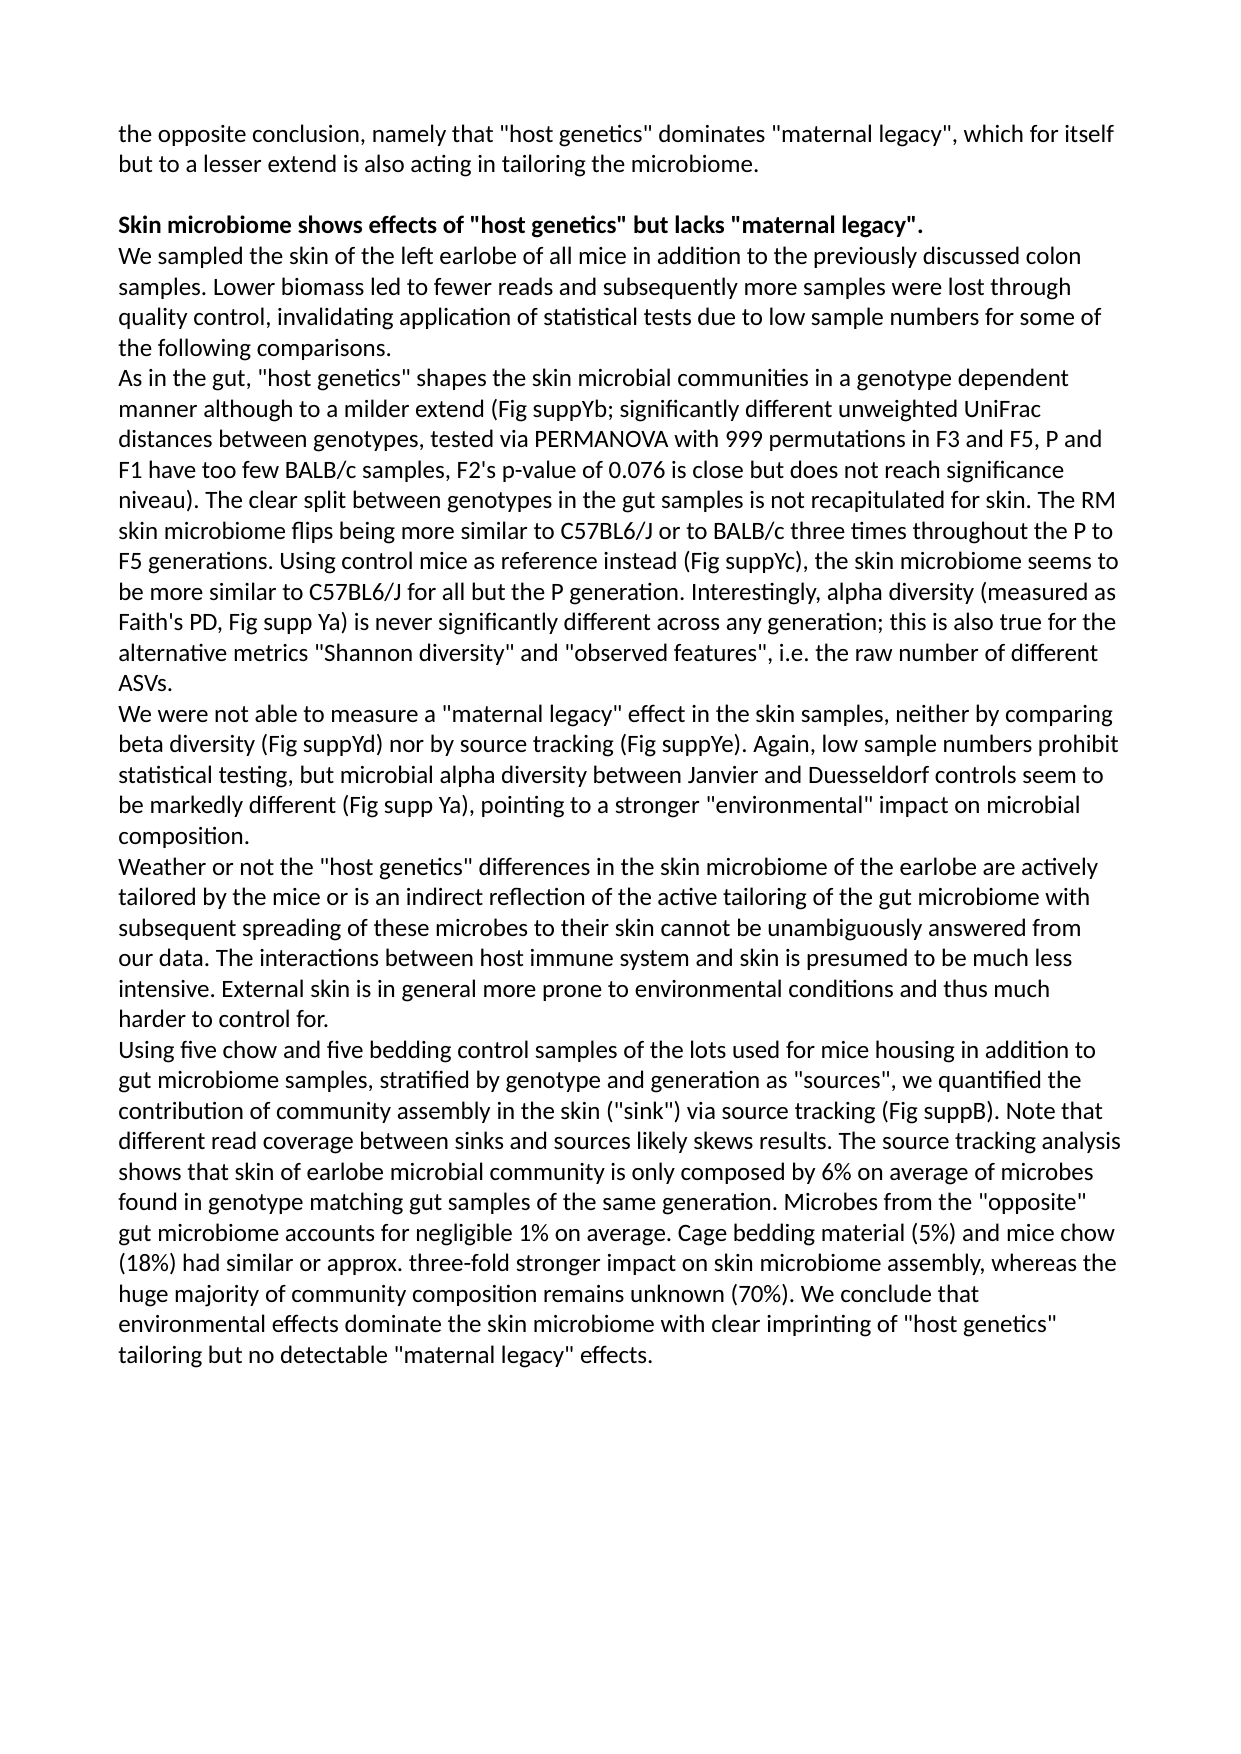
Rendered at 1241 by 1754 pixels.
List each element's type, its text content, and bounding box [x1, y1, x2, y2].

text We were not able to measure a "maternal legacy" effect in the skin samples, neither by comparing beta diversity (Fig suppYd) nor by source tracking (Fig suppYe). Again, low sample numbers prohibit statistical testing, but microbial alpha diversity between Janvier and Duesseldorf controls seem to be markedly different (Fig supp Ya), pointing to a stronger "environmental" impact on microbial composition. [118, 698, 1122, 851]
text We sampled the skin of the left earlobe of all mice in addition to the previously discussed colon samples. Lower biomass led to fewer reads and subsequently more samples were lost through quality control, invalidating application of statistical tests due to low sample numbers for some of the following comparisons. [118, 240, 1122, 362]
text As in the gut, "host genetics" shapes the skin microbial communities in a genotype dependent manner although to a milder extend (Fig suppYb; significantly different unweighted UniFrac distances between genotypes, tested via PERMANOVA with 999 permutations in F3 and F5, P and F1 have too few BALB/c samples, F2's p-value of 0.076 is close but does not reach significance niveau). The clear split between genotypes in the gut samples is not recapitulated for skin. The RM skin microbiome flips being more similar to C57BL6/J or to BALB/c three times throughout the P to F5 generations. Using control mice as reference instead (Fig suppYc), the skin microbiome seems to be more similar to C57BL6/J for all but the P generation. Interestingly, alpha diversity (measured as Faith's PD, Fig supp Ya) is never significantly different across any generation; this is also true for the alternative metrics "Shannon diversity" and "observed features", i.e. the raw number of different ASVs. [118, 362, 1122, 698]
text the opposite conclusion, namely that "host genetics" dominates "maternal legacy", which for itself but to a lesser extend is also acting in tailoring the microbiome. [118, 118, 1122, 179]
text Skin microbiome shows effects of "host genetics" but lacks "maternal legacy". [118, 210, 1122, 240]
text Weather or not the "host genetics" differences in the skin microbiome of the earlobe are actively tailored by the mice or is an indirect reflection of the active tailoring of the gut microbiome with subsequent spreading of these microbes to their skin cannot be unambiguously answered from our data. The interactions between host immune system and skin is presumed to be much less intensive. External skin is in general more prone to environmental conditions and thus much harder to control for. [118, 851, 1122, 1034]
text Using five chow and five bedding control samples of the lots used for mice housing in addition to gut microbiome samples, stratified by genotype and generation as "sources", we quantified the contribution of community assembly in the skin ("sink") via source tracking (Fig suppB). Note that different read coverage between sinks and sources likely skews results. The source tracking analysis shows that skin of earlobe microbial community is only composed by 6% on average of microbes found in genotype matching gut samples of the same generation. Microbes from the "opposite" gut microbiome accounts for negligible 1% on average. Cage bedding material (5%) and mice chow (18%) had similar or approx. three-fold stronger impact on skin microbiome assembly, whereas the huge majority of community composition remains unknown (70%). We conclude that environmental effects dominate the skin microbiome with clear imprinting of "host genetics" tailoring but no detectable "maternal legacy" effects. [118, 1034, 1122, 1369]
